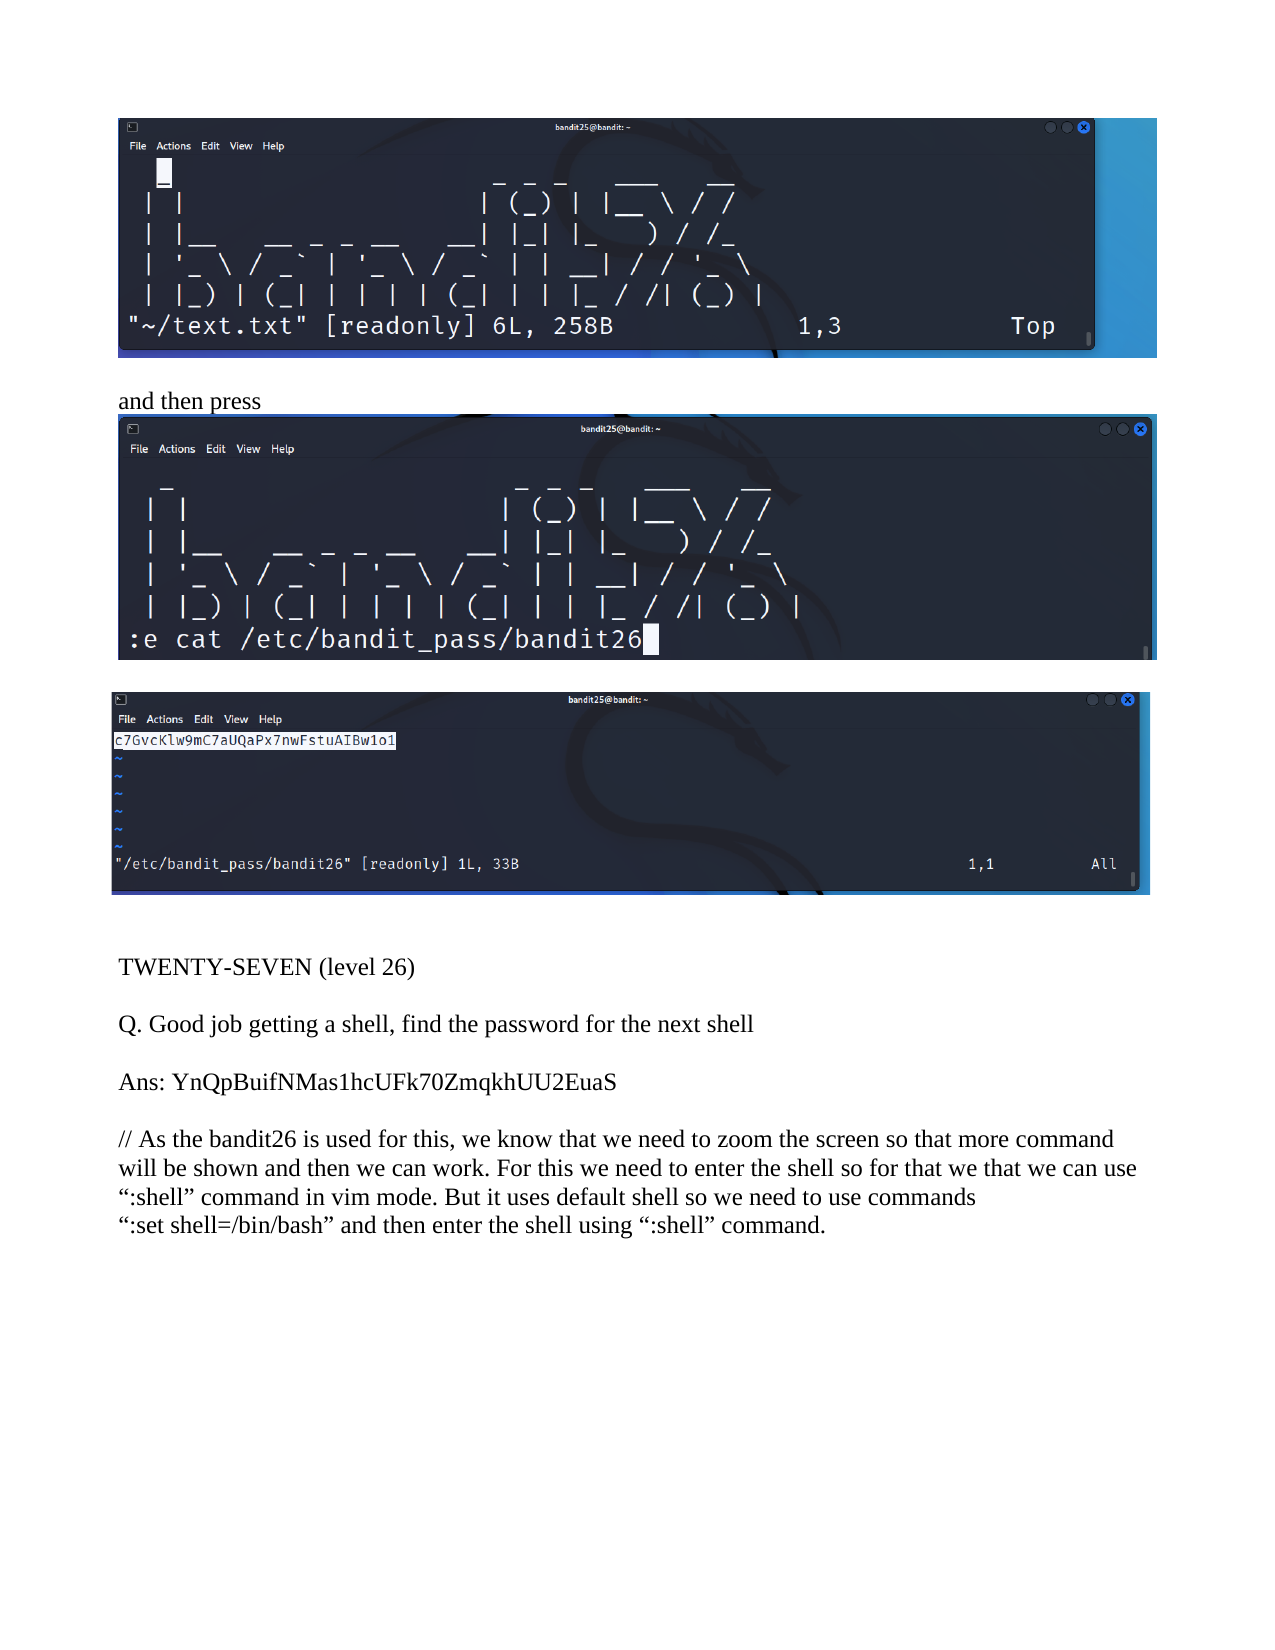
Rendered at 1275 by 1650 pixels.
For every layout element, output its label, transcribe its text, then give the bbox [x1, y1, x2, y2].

text “:shell” command in vim mode. But it uses default shell so we need to use commands [118, 1182, 1157, 1211]
text TWENTY-SEVEN (level 26) [118, 952, 1157, 981]
text Q. Good job getting a shell, find the password for the next shell [118, 1009, 1157, 1038]
text // As the bandit26 is used for this, we know that we need to zoom the screen so that more command will be shown and then we can work. For this we need to enter the shell so for that we that we can use [118, 1124, 1157, 1182]
text Ans: YnQpBuifNMas1hcUFk70ZmqkhUU2EuaS [118, 1067, 1157, 1096]
text and then press [118, 386, 1157, 414]
text “:set shell=/bin/bash” and then enter the shell using “:shell” command. [118, 1211, 1157, 1239]
picture [111, 692, 1151, 895]
picture [118, 414, 1157, 660]
picture [118, 118, 1157, 358]
